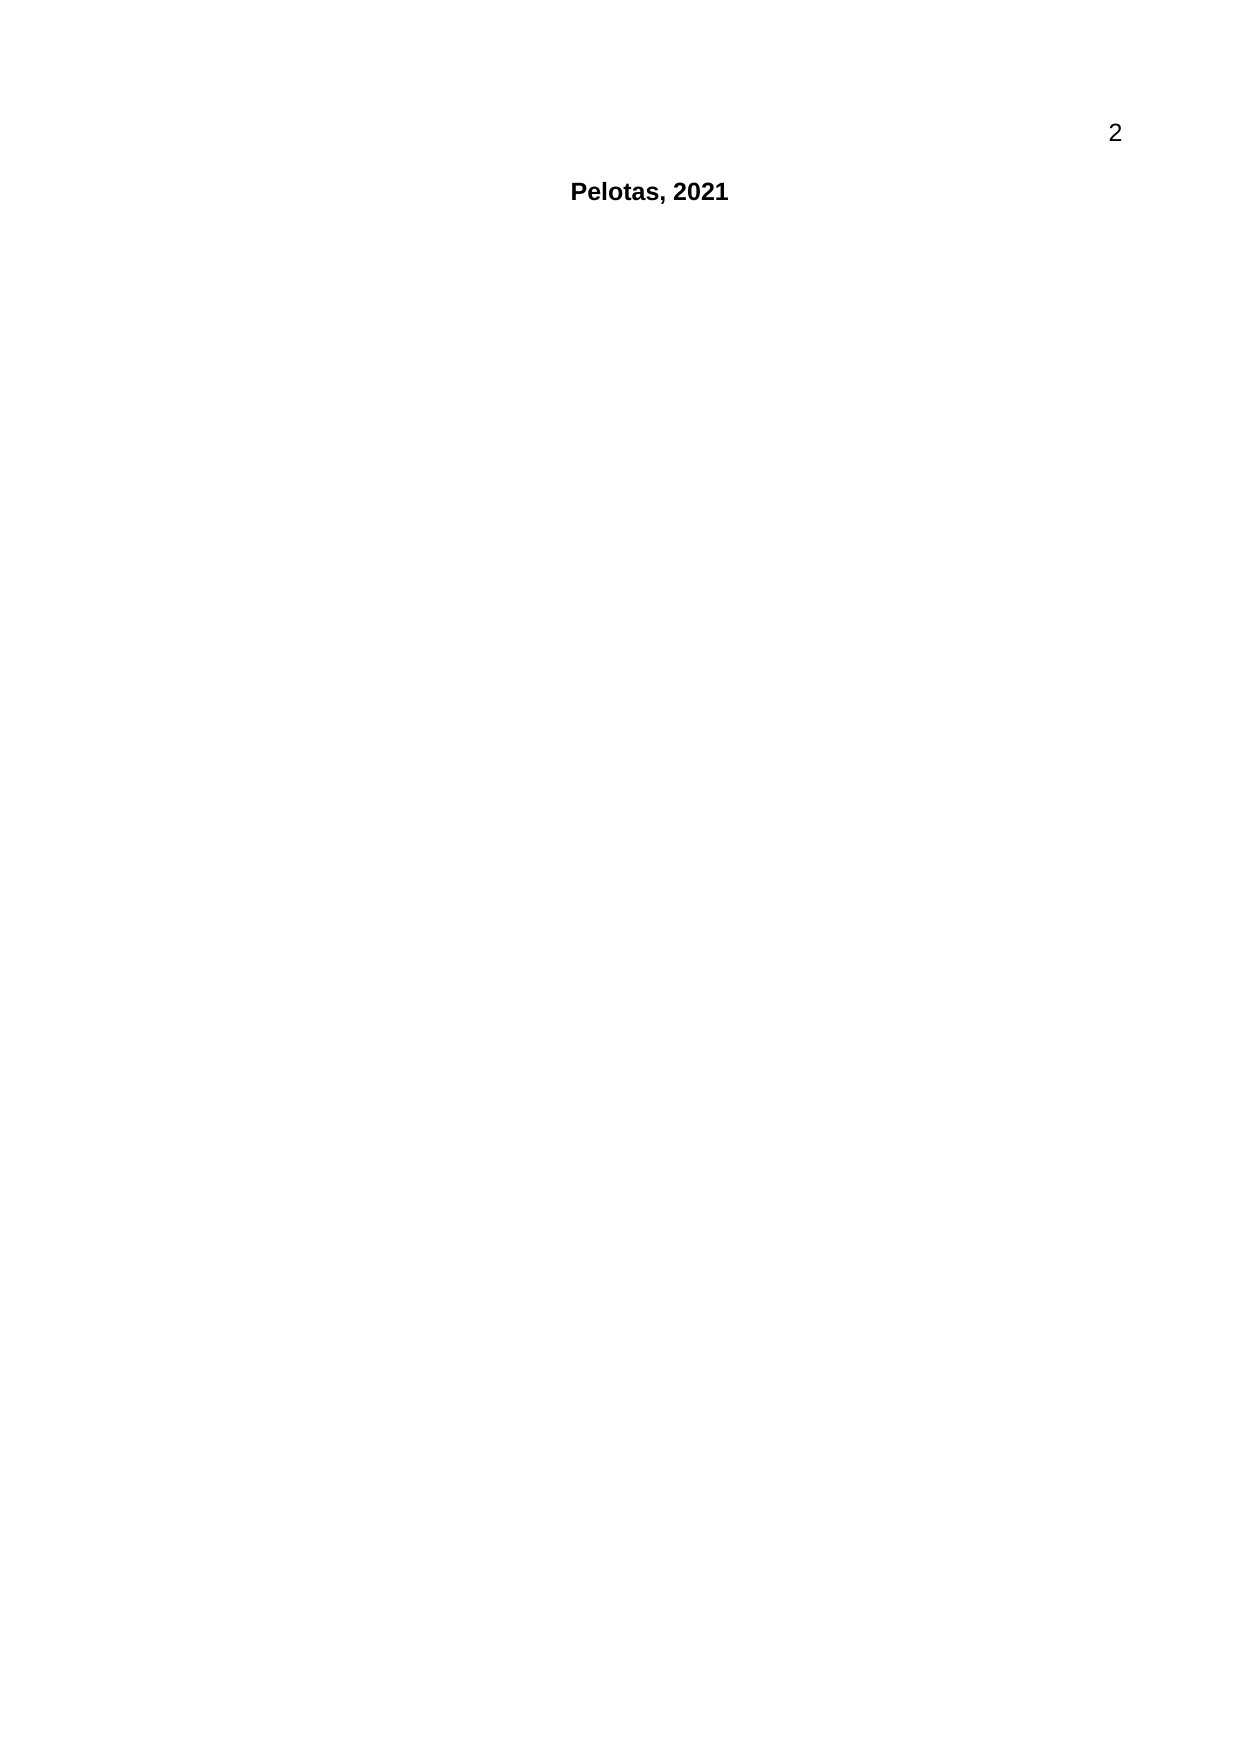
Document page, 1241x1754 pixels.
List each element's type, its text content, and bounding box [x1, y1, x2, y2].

text Pelotas, 2021 [177, 177, 1122, 206]
